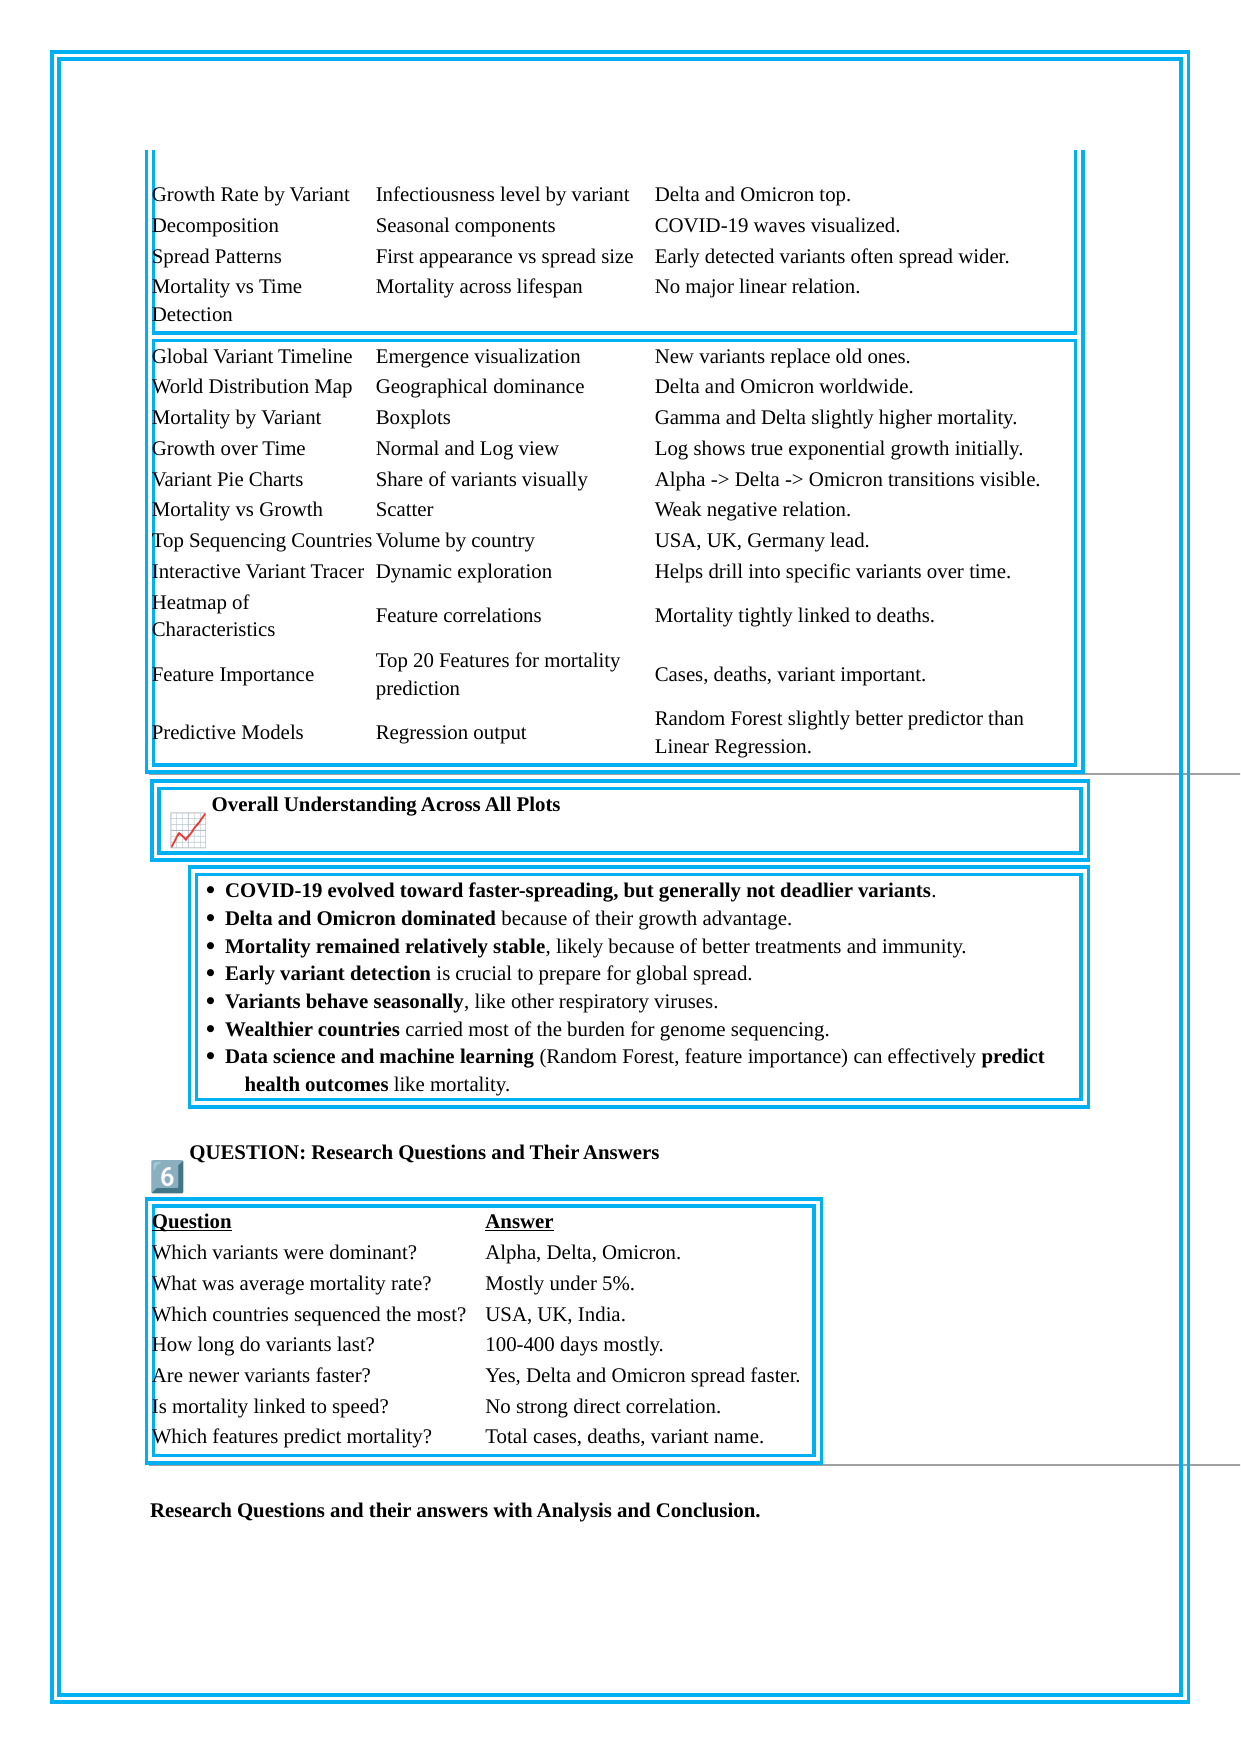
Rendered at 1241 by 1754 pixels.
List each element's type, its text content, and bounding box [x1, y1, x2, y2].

table_header Question [150, 1201, 483, 1238]
table_cell Mortality vs Time Detection [155, 273, 374, 331]
table_cell Scatter [374, 496, 653, 527]
table_cell Top Sequencing Countries [155, 527, 374, 557]
list COVID-19 evolved toward faster-spreading, but generally not deadlier variants. [191, 869, 1087, 893]
table_cell [374, 335, 653, 339]
list Data science and machine learning (Random Forest, feature importance) can effectively predict health outcomes like mortality. [191, 1031, 1087, 1105]
table_cell Spread Patterns [155, 242, 374, 273]
table_cell Boxplots [374, 404, 653, 434]
table_cell Volume by country [374, 527, 653, 557]
table_cell Normal and Log view [374, 434, 653, 465]
table_cell 100-400 days mostly. [484, 1331, 812, 1361]
table_cell Variant Pie Charts [155, 465, 374, 496]
table_cell How long do variants last? [155, 1331, 483, 1361]
table_cell Emergence visualization [374, 342, 653, 373]
table_cell Which variants were dominant? [155, 1239, 483, 1269]
list Wealthier countries carried most of the burden for genome sequencing. [198, 1003, 1079, 1031]
list Delta and Omicron dominated because of their growth advantage. [198, 893, 1079, 921]
table_cell Interactive Variant Tracer [155, 557, 374, 588]
table_cell Which countries sequenced the most? [155, 1300, 483, 1331]
table_cell First appearance vs spread size [374, 242, 653, 273]
table_cell Log shows true exponential growth initially. [653, 434, 1074, 465]
table_cell Predictive Models [155, 705, 374, 763]
table_cell Mortality by Variant [155, 404, 374, 434]
table_cell Delta and Omicron top. [653, 181, 1074, 211]
table_cell COVID-19 waves visualized. [653, 211, 1074, 242]
table_cell [374, 150, 653, 181]
table_header Answer [484, 1201, 818, 1238]
text Research Questions and their answers with Analysis and Conclusion. [150, 1497, 1090, 1522]
table_cell Top 20 Features for mortality prediction [374, 646, 653, 705]
table_cell Helps drill into specific variants over time. [653, 557, 1074, 588]
table_cell USA, UK, India. [484, 1300, 812, 1331]
table_cell Total cases, deaths, variant name. [484, 1423, 812, 1453]
table_cell Heatmap of Characteristics [155, 588, 374, 646]
table_cell Share of variants visually [374, 465, 653, 496]
list Mortality remained relatively stable, likely because of better treatments and immunity. [198, 921, 1079, 948]
table_cell Are newer variants faster? [155, 1361, 483, 1392]
table_cell No strong direct correlation. [484, 1392, 812, 1423]
table_cell Weak negative relation. [653, 496, 1074, 527]
table_cell [653, 150, 1074, 181]
table_cell Early detected variants often spread wider. [653, 242, 1074, 273]
table_cell Mortality Rate Over Time [155, 150, 374, 181]
table_cell Mortality vs Growth [155, 496, 374, 527]
text Overall Understanding Across All Plots [154, 783, 1087, 858]
table_cell Which features predict mortality? [155, 1423, 483, 1453]
table_cell New variants replace old ones. [653, 331, 1079, 373]
table_cell Dynamic exploration [374, 557, 653, 588]
table_cell Seasonal components [374, 211, 653, 242]
table_cell Delta and Omicron worldwide. [653, 373, 1074, 404]
table_cell Alpha -> Delta -> Omicron transitions visible. [653, 465, 1074, 496]
table_cell Mortality across lifespan [374, 273, 653, 331]
table_cell Mostly under 5%. [484, 1269, 812, 1300]
table_cell Geographical dominance [374, 373, 653, 404]
table_cell World Distribution Map [155, 373, 374, 404]
table_cell Gamma and Delta slightly higher mortality. [653, 404, 1074, 434]
table_cell Alpha, Delta, Omicron. [484, 1239, 812, 1269]
table_cell Is mortality linked to speed? [155, 1392, 483, 1423]
table_cell Regression output [374, 705, 653, 763]
table_cell Global Variant Timeline [150, 331, 374, 373]
table_cell Growth Rate by Variant [155, 181, 374, 211]
text QUESTION: Research Questions and Their Answers [150, 1140, 1090, 1193]
table_cell What was average mortality rate? [155, 1269, 483, 1300]
table_cell Feature Importance [155, 646, 374, 705]
table_cell Cases, deaths, variant important. [653, 646, 1074, 705]
table_cell Random Forest slightly better predictor than Linear Regression. [653, 705, 1074, 763]
list Early variant detection is crucial to prepare for global spread. [198, 948, 1079, 976]
table_cell USA, UK, Germany lead. [653, 527, 1074, 557]
table_cell Feature correlations [374, 588, 653, 646]
list Variants behave seasonally, like other respiratory viruses. [198, 976, 1079, 1003]
table_cell Decomposition [155, 211, 374, 242]
table_cell No major linear relation. [653, 273, 1074, 331]
table_cell Yes, Delta and Omicron spread faster. [484, 1361, 812, 1392]
table_cell Mortality tightly linked to deaths. [653, 588, 1074, 646]
table_cell Growth over Time [155, 434, 374, 465]
table_cell Infectiousness level by variant [374, 181, 653, 211]
